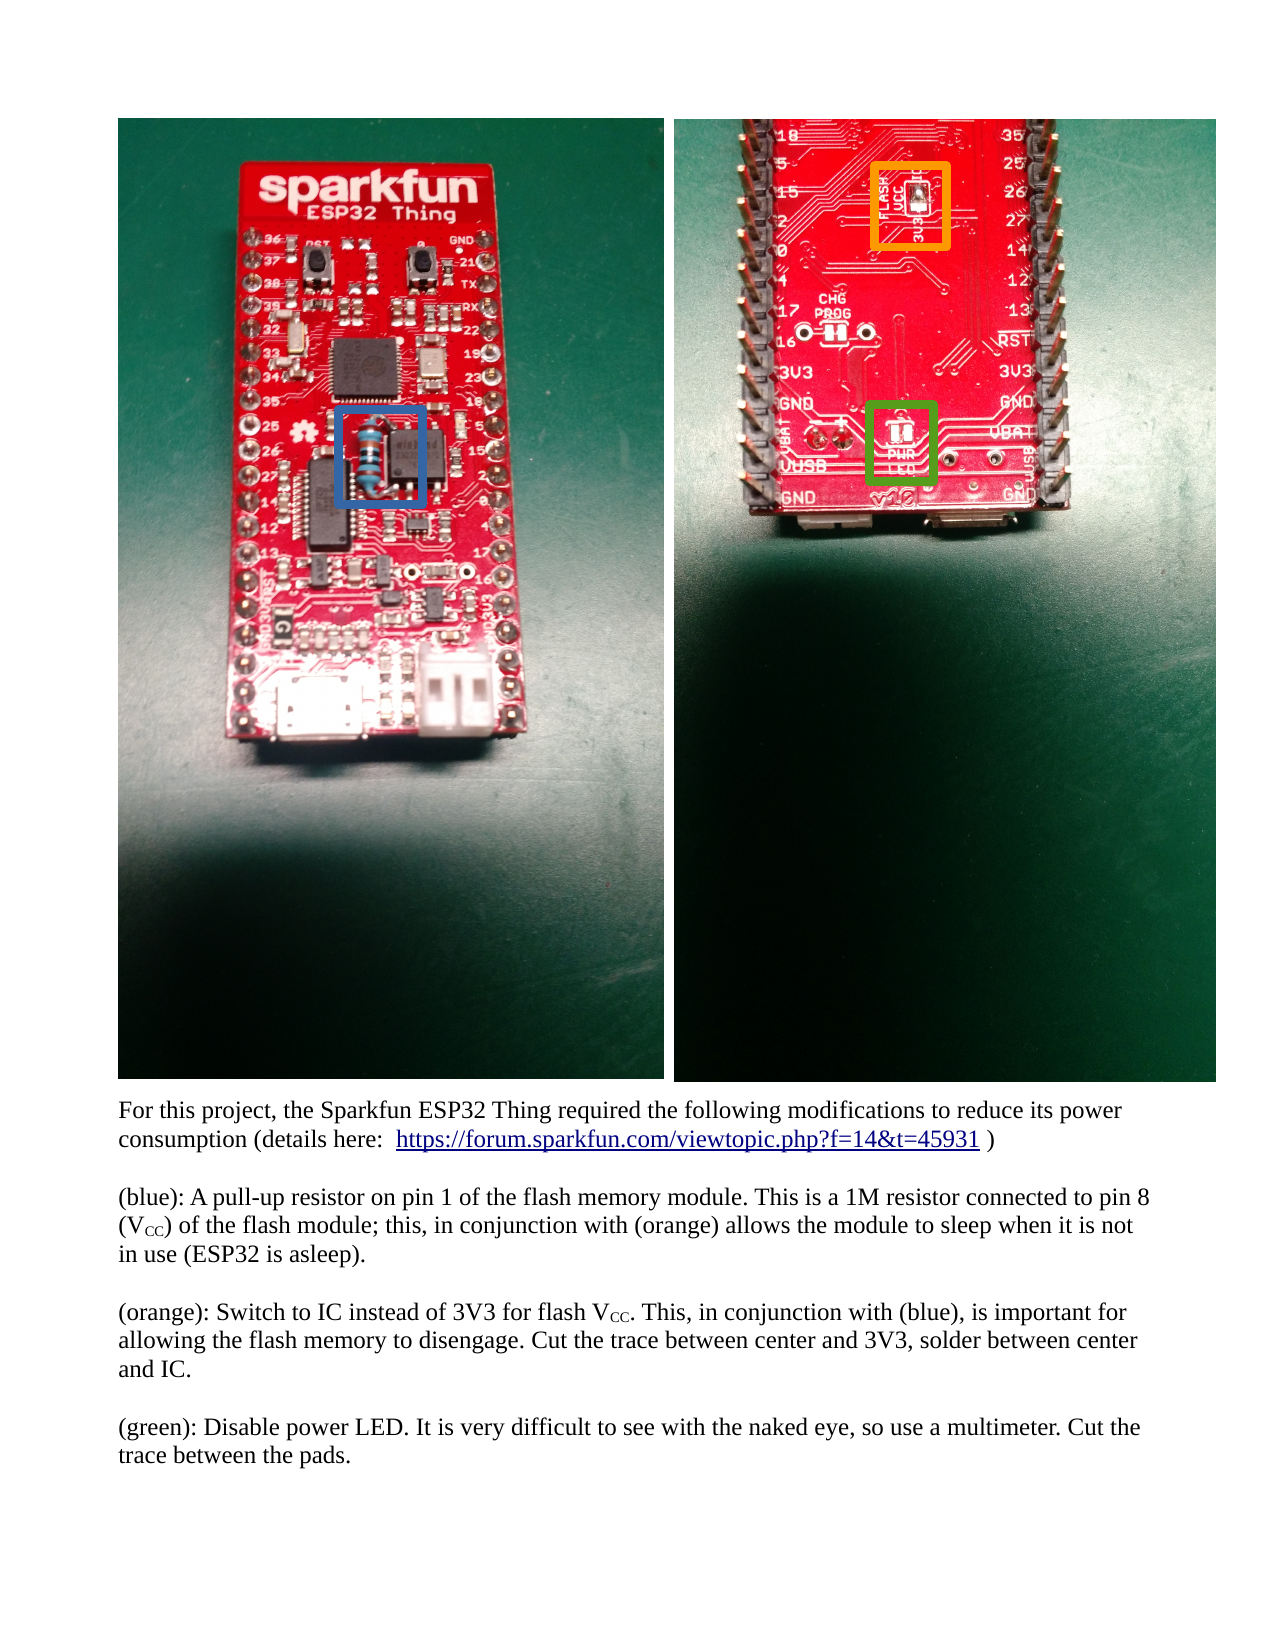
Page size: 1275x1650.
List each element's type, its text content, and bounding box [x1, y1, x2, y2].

text (orange): Switch to IC instead of 3V3 for flash VCC. This, in conjunction with (blue), is important for allowing the flash memory to disengage. Cut the trace between center and 3V3, solder between center and IC. [118, 1297, 1157, 1383]
text (green): Disable power LED. It is very difficult to see with the naked eye, so use a multimeter. Cut the trace between the pads. [118, 1412, 1157, 1469]
picture [674, 119, 1216, 1082]
picture [118, 118, 664, 1079]
text (blue): A pull-up resistor on pin 1 of the flash memory module. This is a 1M resistor connected to pin 8 (VCC) of the flash module; this, in conjunction with (orange) allows the module to sleep when it is not in use (ESP32 is asleep). [118, 1182, 1157, 1268]
text For this project, the Sparkfun ESP32 Thing required the following modifications to reduce its power consumption (details here: https://forum.sparkfun.com/viewtopic.php?f=14&t=45931 ) [118, 1096, 1157, 1153]
